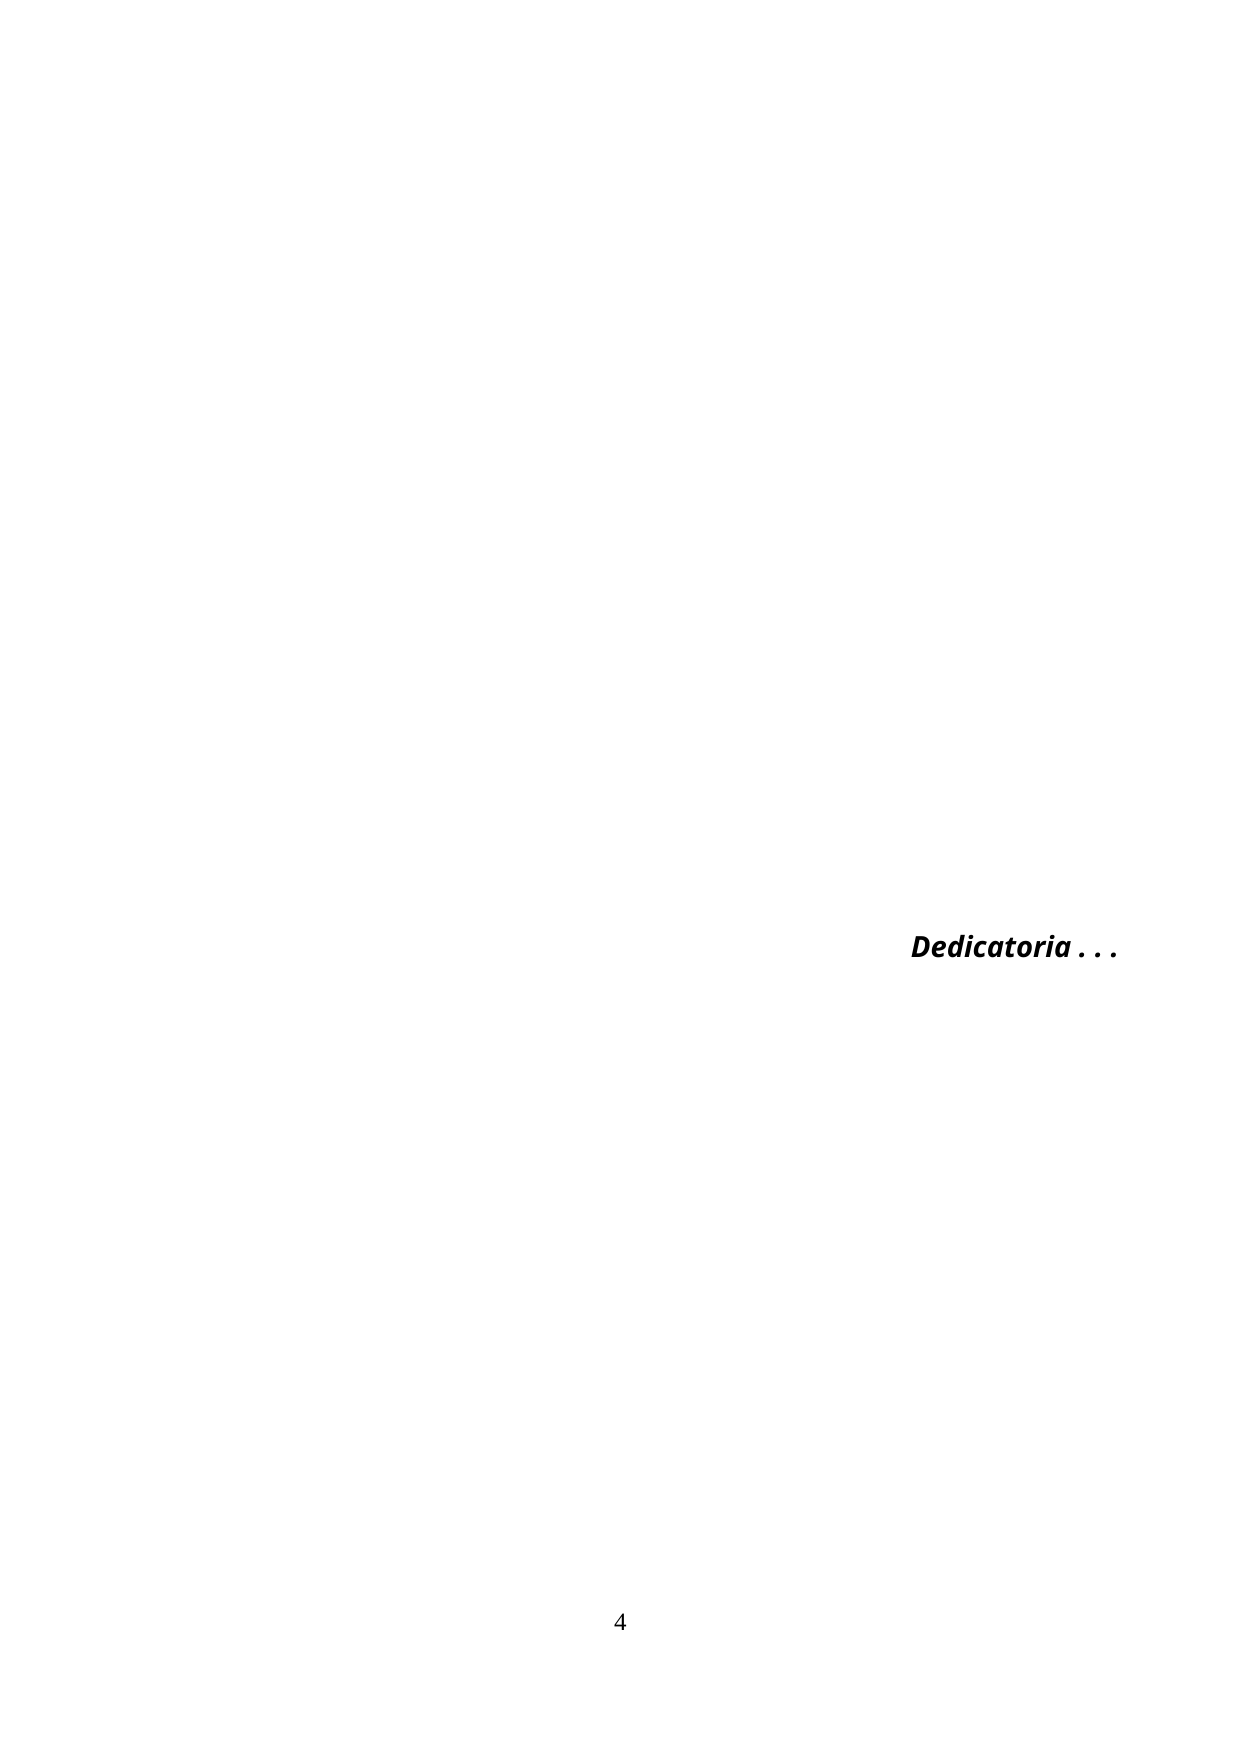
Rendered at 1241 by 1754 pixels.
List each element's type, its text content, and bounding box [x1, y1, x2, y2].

text Dedicatoria . . . [118, 927, 1122, 966]
